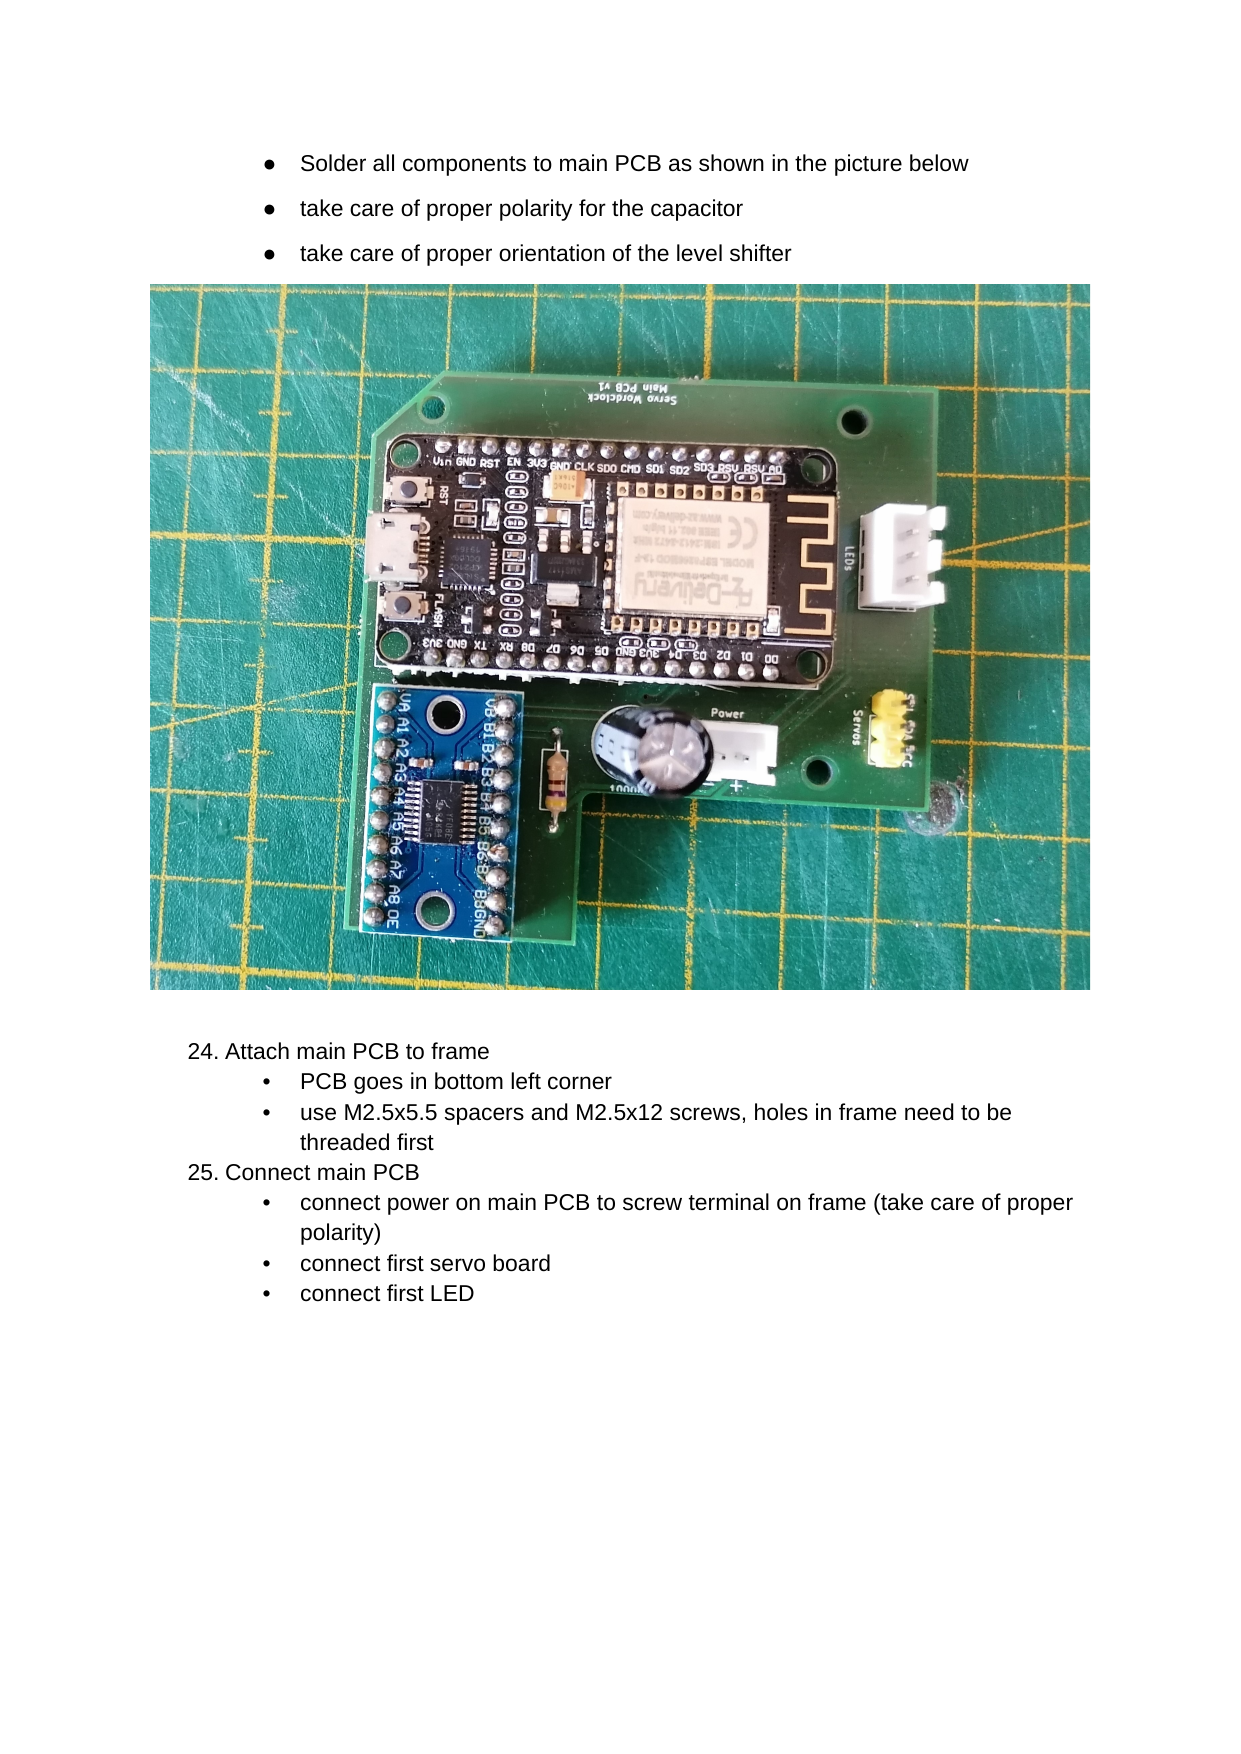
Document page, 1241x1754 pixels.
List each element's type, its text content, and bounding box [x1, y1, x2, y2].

list use M2.5x5.5 spacers and M2.5x12 screws, holes in frame need to be threaded first [262, 1098, 1090, 1155]
list connect first servo board [262, 1249, 1090, 1276]
picture [150, 284, 1091, 990]
list connect power on main PCB to screw terminal on frame (take care of proper polarity) [262, 1189, 1090, 1246]
list take care of proper orientation of the level shifter [262, 239, 1090, 266]
list PCB goes in bottom left corner [262, 1068, 1090, 1095]
list Connect main PCB [187, 1159, 1090, 1185]
list take care of proper polarity for the capacitor [262, 195, 1090, 221]
list connect first LED [262, 1280, 1090, 1306]
list Attach main PCB to frame [187, 1038, 1090, 1064]
list Solder all components to main PCB as shown in the picture below [262, 150, 1090, 176]
